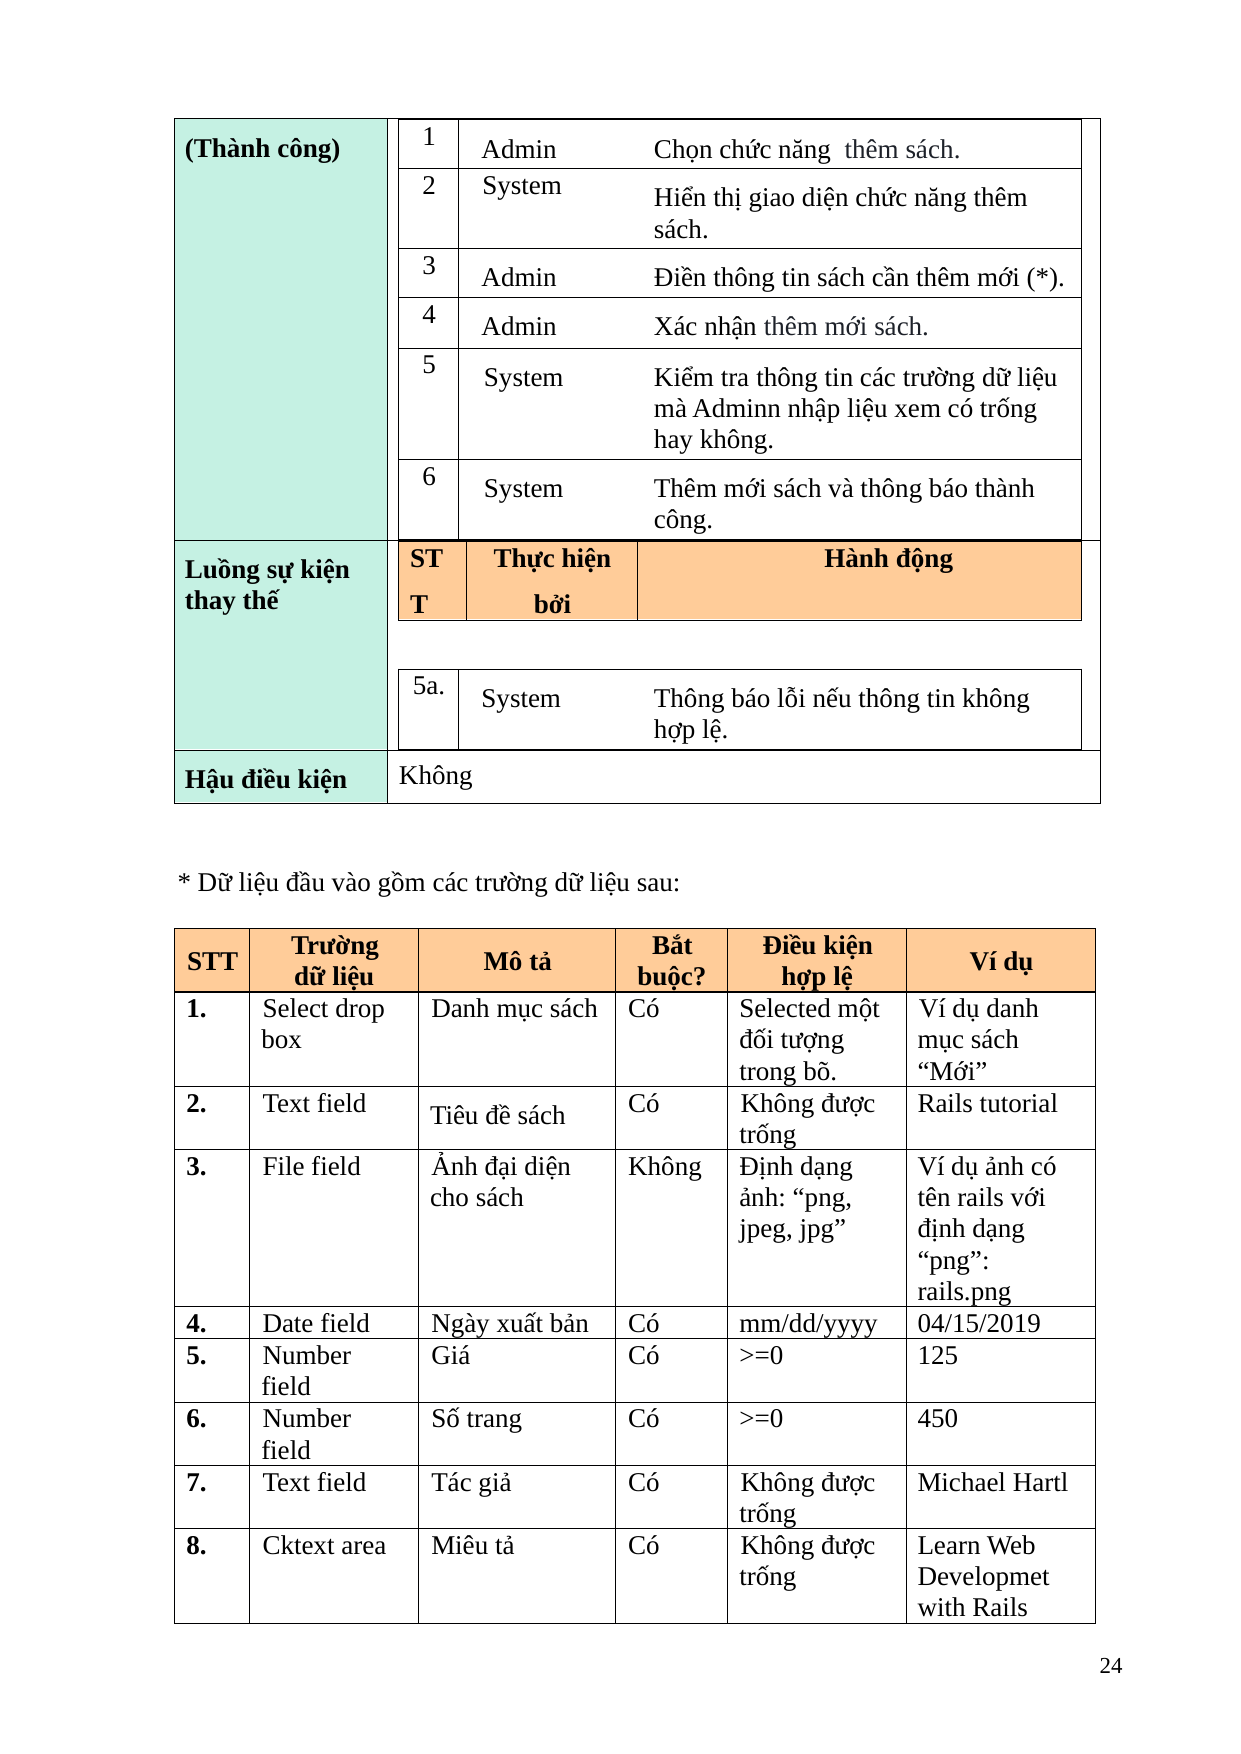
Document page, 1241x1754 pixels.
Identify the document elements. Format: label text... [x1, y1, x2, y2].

table_cell Số trang [419, 1403, 615, 1465]
table_cell Thêm mới sách và thông báo thành công. [631, 460, 1081, 538]
table_cell 4. [175, 1307, 249, 1338]
table_cell 8. [175, 1529, 249, 1623]
table_cell Không được trống [728, 1466, 906, 1528]
table_cell Rails tutorial [907, 1087, 1095, 1149]
table_cell Có [616, 993, 727, 1086]
table_cell Selected một đối tượng trong bõ. [728, 993, 906, 1086]
table_header Ví dụ [907, 929, 1095, 991]
table_header STT [175, 929, 249, 991]
table_cell Không được trống [728, 1087, 906, 1149]
table_cell (Thành công) [175, 119, 387, 540]
table_cell Miêu tả [419, 1529, 615, 1623]
table_cell 4 [399, 298, 458, 347]
table_cell Không [388, 751, 1100, 802]
table_cell 5. [175, 1339, 249, 1402]
table_cell 7. [175, 1466, 249, 1528]
table_cell System [459, 460, 631, 538]
table_cell Không [616, 1150, 727, 1306]
table_cell Cktext area [250, 1529, 418, 1623]
table_cell Number field [250, 1403, 418, 1465]
table_cell Không được trống [728, 1529, 906, 1623]
table_header Mô tả [419, 929, 615, 991]
table_cell Điền thông tin sách cần thêm mới (*). [631, 249, 1081, 297]
table_cell >=0 [728, 1339, 906, 1402]
table_cell Admin [459, 249, 631, 297]
table_header Thực hiện bởi [467, 542, 637, 619]
table_header Hành động [638, 542, 1081, 619]
table_cell System [459, 349, 631, 458]
table_cell Danh mục sách [419, 993, 615, 1086]
table_cell Date field [250, 1307, 418, 1338]
table_cell Learn Web Developmet with Rails [907, 1529, 1095, 1623]
table_cell 3 [399, 249, 458, 297]
table_cell 2. [175, 1087, 249, 1149]
table_cell mm/dd/yyyy [728, 1307, 906, 1338]
table_cell Có [616, 1307, 727, 1338]
table_cell 450 [907, 1403, 1095, 1465]
table_cell Giá [419, 1339, 615, 1402]
table_cell Admin [459, 298, 631, 347]
table_cell Có [616, 1466, 727, 1528]
table_cell Text field [250, 1466, 418, 1528]
table_cell [388, 541, 1100, 749]
table_cell Ví dụ ảnh có tên rails với định dạng “png”: rails.png [907, 1150, 1095, 1306]
table_cell 6 [399, 460, 458, 538]
table_cell Select drop box [250, 993, 418, 1086]
table_cell Tác giả [419, 1466, 615, 1528]
table_cell 04/15/2019 [907, 1307, 1095, 1338]
table_cell [1082, 119, 1100, 540]
table_cell Có [616, 1339, 727, 1402]
table_cell Text field [250, 1087, 418, 1149]
table_header Thông báo lỗi nếu thông tin không hợp lệ. [631, 670, 1081, 748]
table_cell Michael Hartl [907, 1466, 1095, 1528]
table_cell Luồng sự kiện thay thế [175, 541, 387, 749]
table_cell Ví dụ danh mục sách “Mới” [907, 993, 1095, 1086]
table_header Điều kiện hợp lệ [728, 929, 906, 991]
table_cell 1 [399, 120, 458, 168]
text * Dữ liệu đầu vào gồm các trường dữ liệu sau: [177, 866, 1122, 897]
table_cell Có [616, 1403, 727, 1465]
table_cell Có [616, 1529, 727, 1623]
table_header 5a. [399, 670, 458, 748]
table_header STT [399, 542, 466, 619]
table_cell 2 [399, 169, 458, 248]
table_cell Ảnh đại diện cho sách [419, 1150, 615, 1306]
table_header Trường dữ liệu [250, 929, 418, 991]
table_cell 5 [399, 349, 458, 458]
table_header Bắt buộc? [616, 929, 727, 991]
table_cell >=0 [728, 1403, 906, 1465]
table_cell System [459, 169, 631, 248]
table_cell Định dạng ảnh: “png, jpeg, jpg” [728, 1150, 906, 1306]
table_cell Chọn chức năng thêm sách. [631, 120, 1081, 168]
table_cell 6. [175, 1403, 249, 1465]
table_cell Có [616, 1087, 727, 1149]
table_cell Admin [459, 120, 631, 168]
table_cell Tiêu đề sách [419, 1087, 615, 1149]
table_header System [459, 670, 631, 748]
table_cell 125 [907, 1339, 1095, 1402]
table_cell Kiểm tra thông tin các trường dữ liệu mà Adminn nhập liệu xem có trống hay không. [631, 349, 1081, 458]
table_cell [388, 119, 398, 540]
table_cell Ngày xuất bản [419, 1307, 615, 1338]
table_cell File field [250, 1150, 418, 1306]
table_cell Number field [250, 1339, 418, 1402]
table_cell Xác nhận thêm mới sách. [631, 298, 1081, 347]
table_cell Hậu điều kiện [175, 751, 387, 802]
table_cell 3. [175, 1150, 249, 1306]
table_cell Hiển thị giao diện chức năng thêm sách. [631, 169, 1081, 248]
table_cell 1. [175, 993, 249, 1086]
